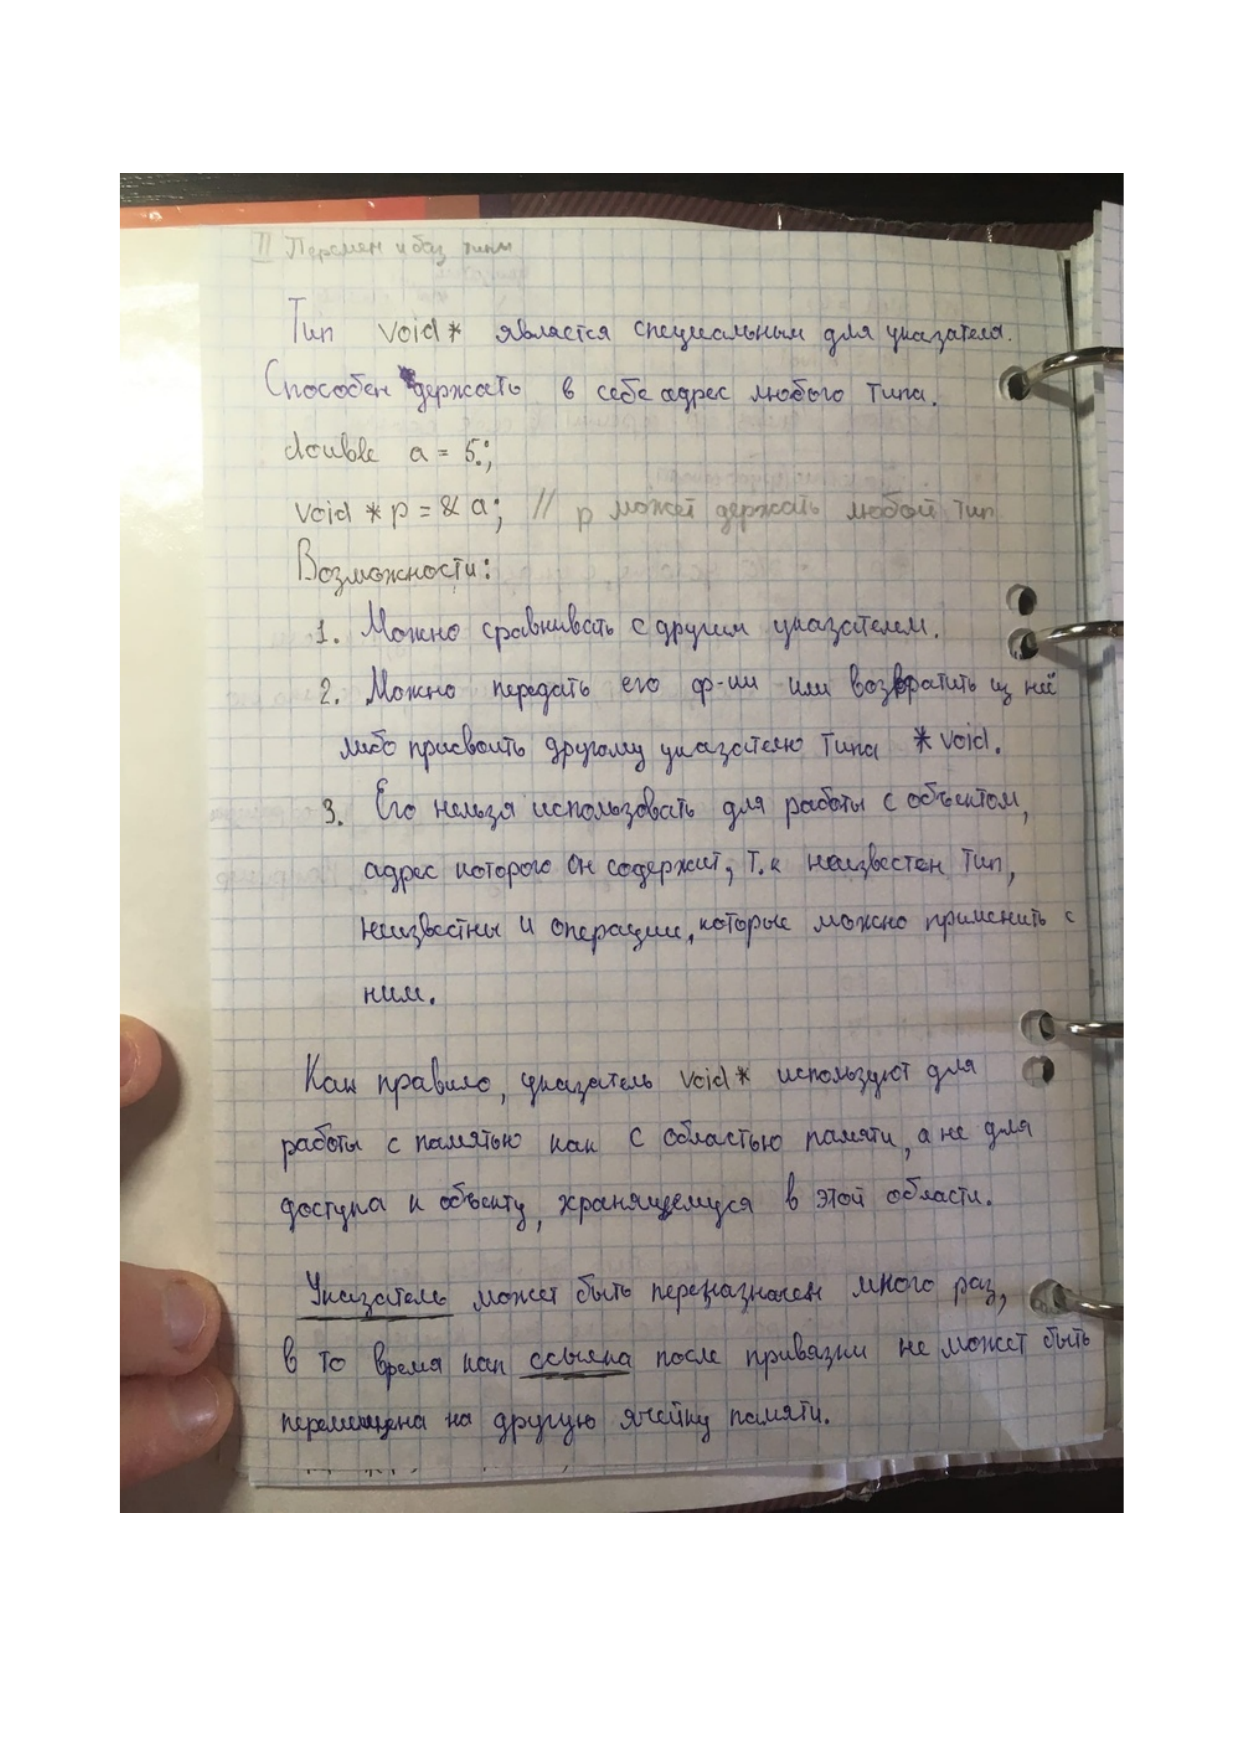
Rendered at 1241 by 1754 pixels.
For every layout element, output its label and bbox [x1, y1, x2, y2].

picture [119, 173, 1124, 1513]
